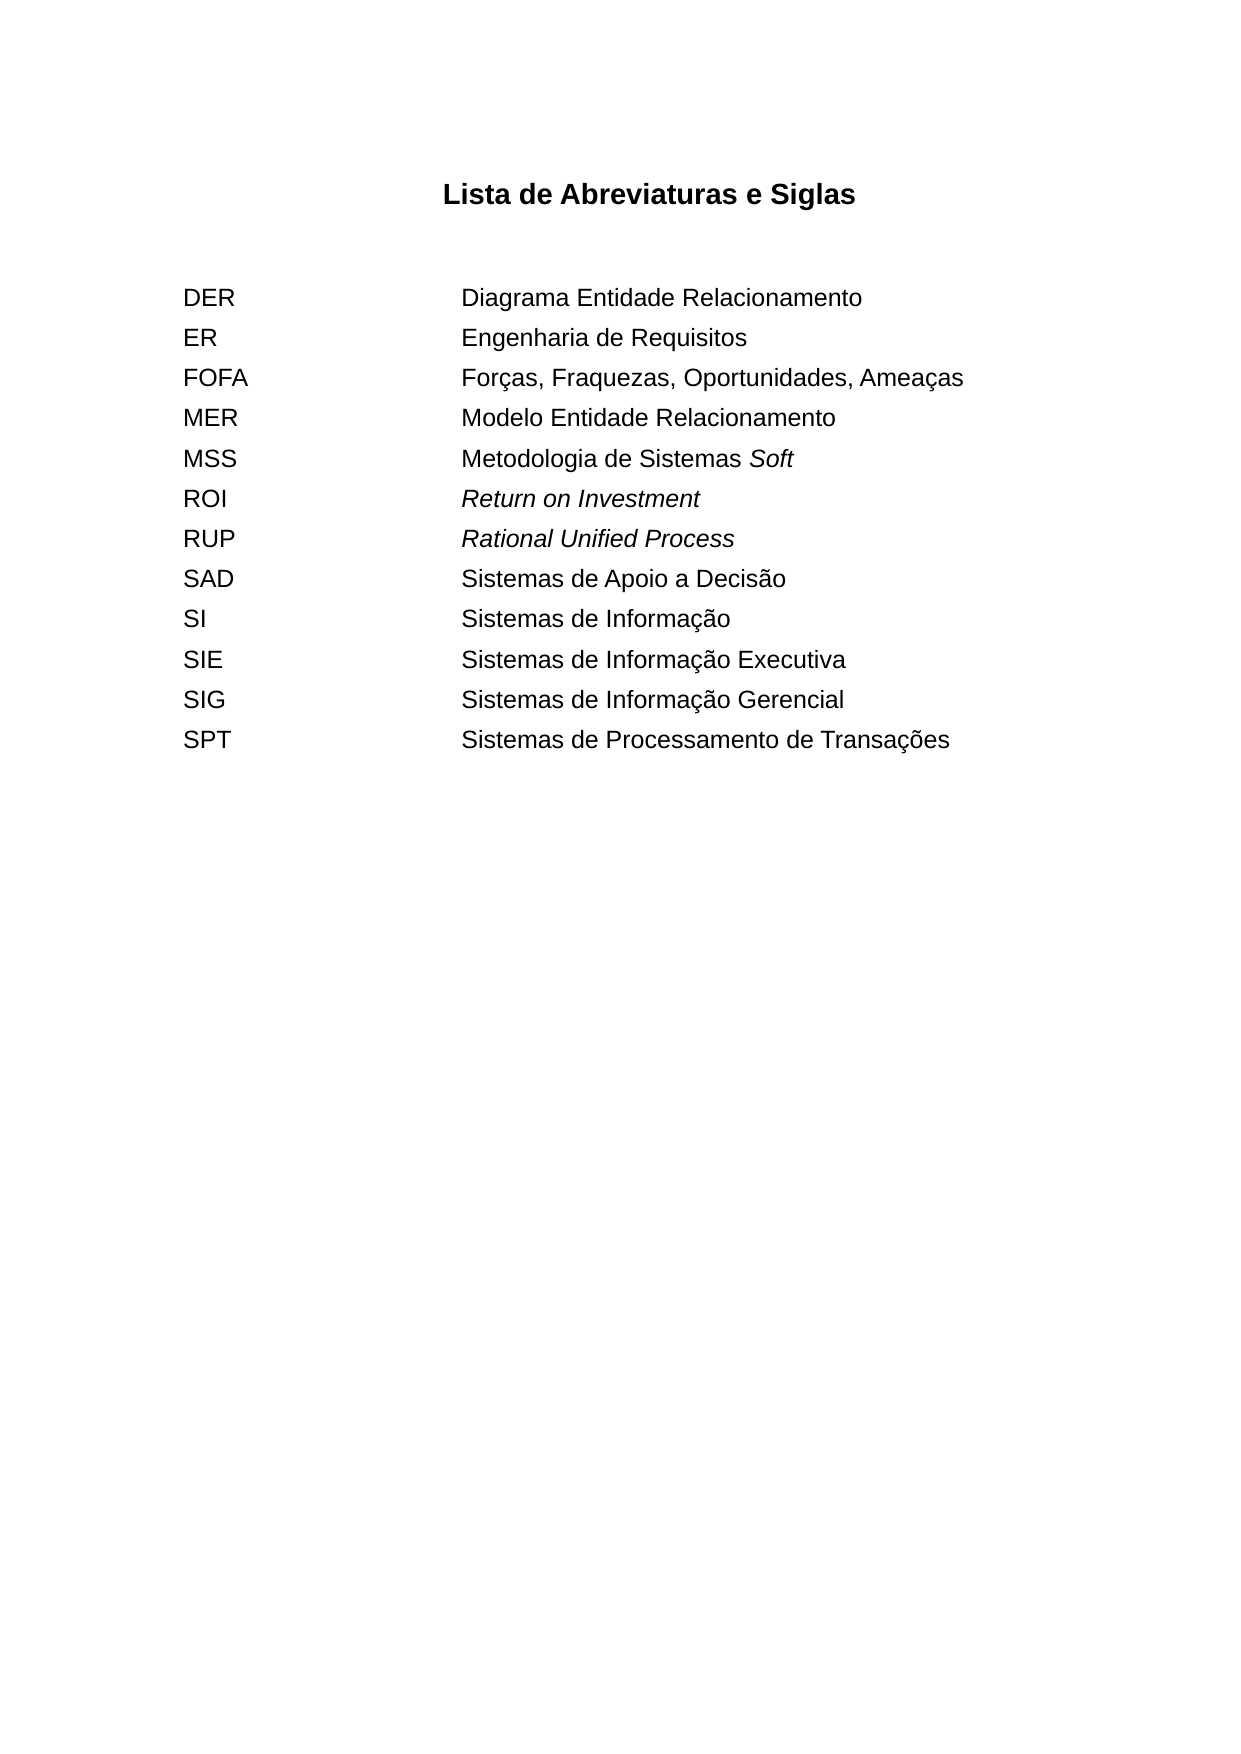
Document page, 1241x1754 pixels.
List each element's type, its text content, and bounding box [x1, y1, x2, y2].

table_cell MER [177, 398, 455, 438]
table_cell MSS [177, 438, 455, 478]
table_cell SPT [177, 719, 455, 759]
table_cell RUP [177, 518, 455, 558]
text Lista de Abreviaturas e Siglas [177, 177, 1122, 211]
table_cell SIG [177, 679, 455, 719]
table_cell Rational Unified Process [455, 518, 1121, 558]
table_cell [177, 807, 455, 854]
table_header DER [177, 277, 455, 317]
table_cell Sistemas de Informação Gerencial [455, 679, 1121, 719]
table_cell Sistemas de Apoio a Decisão [455, 559, 1121, 599]
table_cell SI [177, 599, 455, 639]
table_cell Modelo Entidade Relacionamento [455, 398, 1121, 438]
table_cell Sistemas de Processamento de Transações [455, 719, 1121, 759]
table_cell Sistemas de Informação [455, 599, 1121, 639]
table_cell Engenharia de Requisitos [455, 317, 1121, 357]
table_cell ER [177, 317, 455, 357]
table_cell Return on Investment [455, 478, 1121, 518]
table_cell Sistemas de Informação Executiva [455, 639, 1121, 679]
table_header Diagrama Entidade Relacionamento [455, 277, 1121, 317]
table_cell ROI [177, 478, 455, 518]
table_cell [177, 760, 455, 807]
table_cell Forças, Fraquezas, Oportunidades, Ameaças [455, 358, 1121, 398]
table_cell SAD [177, 559, 455, 599]
table_cell SIE [177, 639, 455, 679]
table_cell [455, 807, 1121, 854]
table_cell [455, 760, 1121, 807]
table_cell FOFA [177, 358, 455, 398]
table_cell Metodologia de Sistemas Soft [455, 438, 1121, 478]
